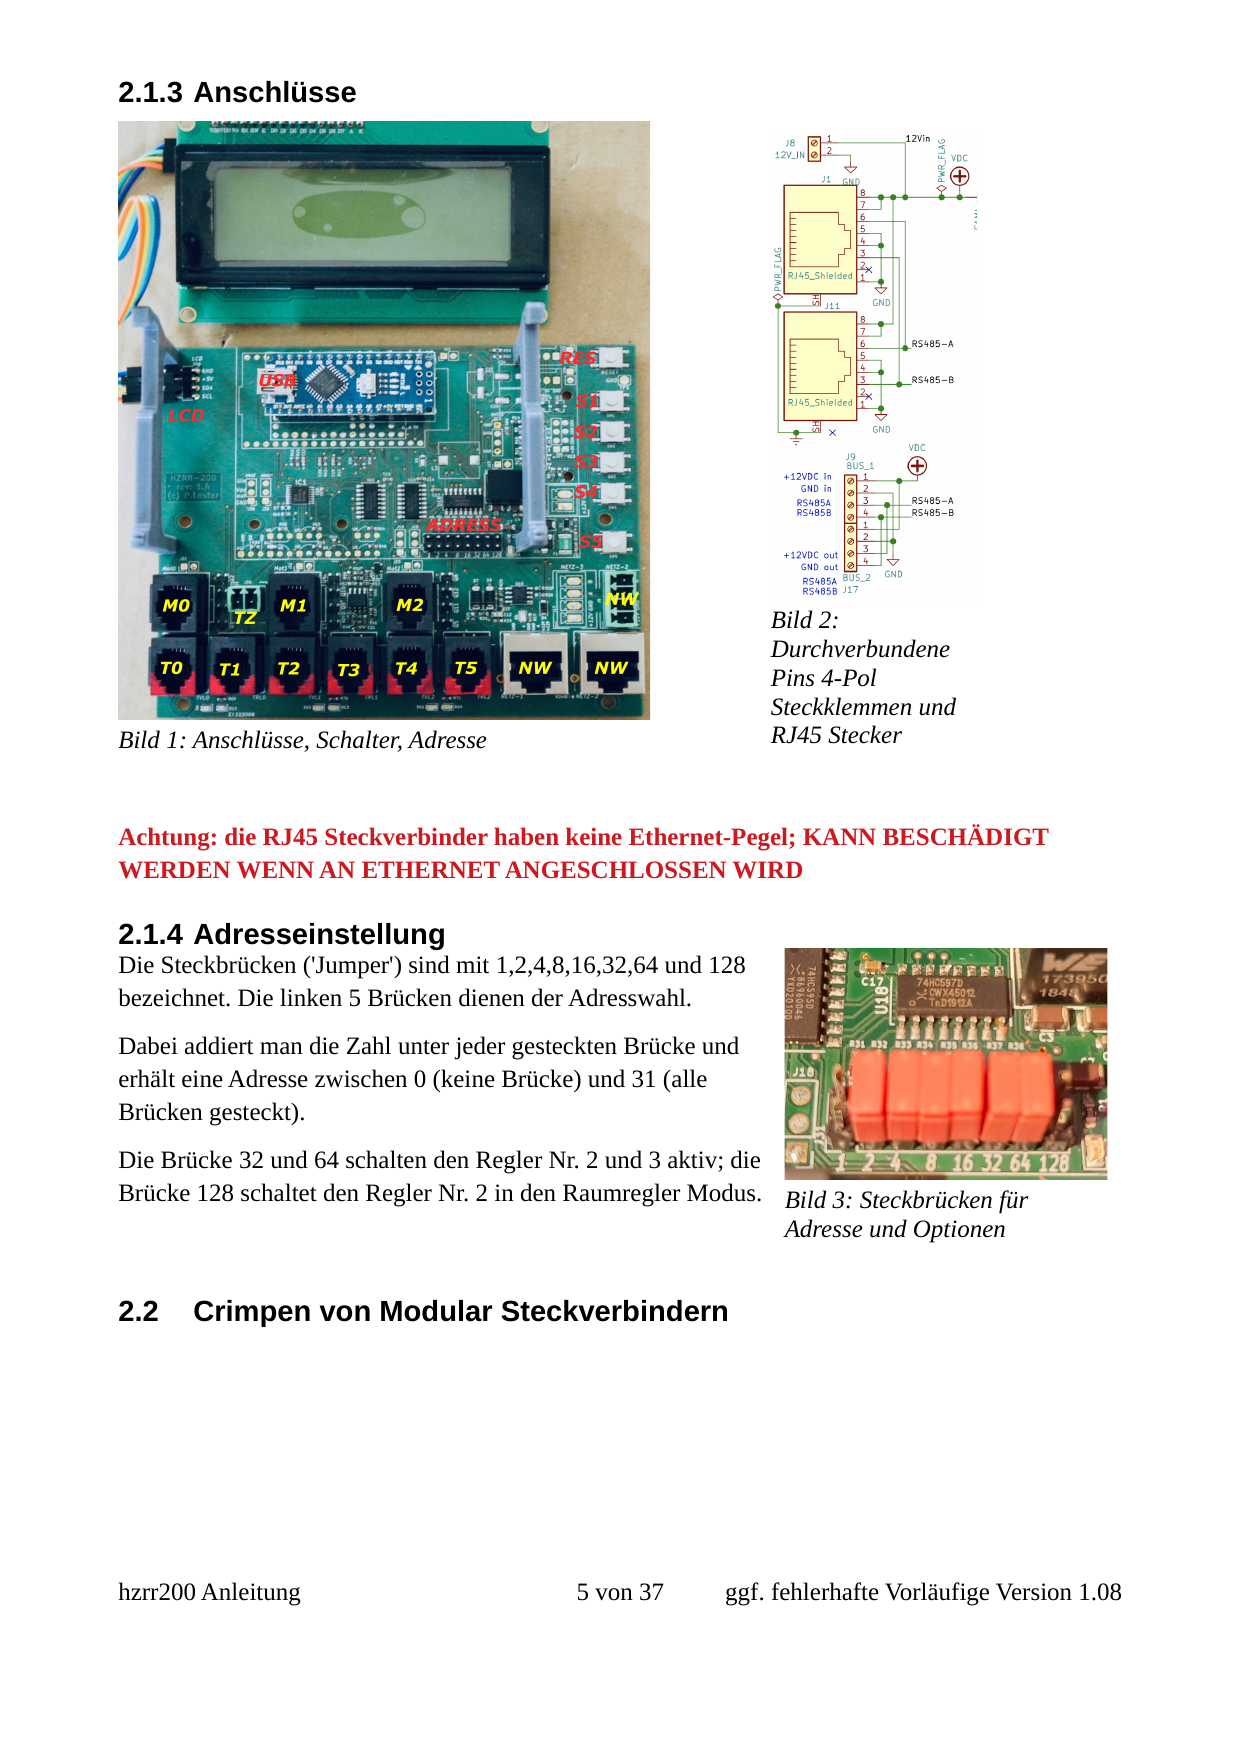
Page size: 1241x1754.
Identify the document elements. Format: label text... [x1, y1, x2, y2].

picture [784, 948, 1108, 1180]
picture [118, 121, 651, 720]
subtitle Anschlüsse [118, 75, 1122, 108]
text Bild 3: Steckbrücken für Adresse und Optionen [784, 1180, 1107, 1243]
subtitle Crimpen von Modular Steckverbindern [118, 1294, 1122, 1327]
subtitle Adresseinstellung [118, 917, 1122, 950]
text Bild 1: Anschlüsse, Schalter, Adresse [118, 720, 650, 753]
text Dabei addiert man die Zahl unter jeder gesteckten Brücke und erhält eine Adresse zwischen 0 (keine Brücke) und 31 (alle Brücken gesteckt). [118, 1031, 784, 1126]
text Bild 2: Durchverbundene Pins 4-Pol Steckklemmen und RJ45 Stecker [771, 601, 977, 749]
text Die Steckbrücken ('Jumper') sind mit 1,2,4,8,16,32,64 und 128 bezeichnet. Die linken 5 Brücken dienen der Adresswahl. [118, 950, 784, 1012]
text Achtung: die RJ45 Steckverbinder haben keine Ethernet-Pegel; KANN BESCHÄDIGT WERDEN WENN AN ETHERNET ANGESCHLOSSEN WIRD [118, 822, 1122, 883]
picture [770, 131, 978, 601]
text Die Brücke 32 und 64 schalten den Regler Nr. 2 und 3 aktiv; die Brücke 128 schaltet den Regler Nr. 2 in den Raumregler Modus. [118, 1145, 784, 1206]
